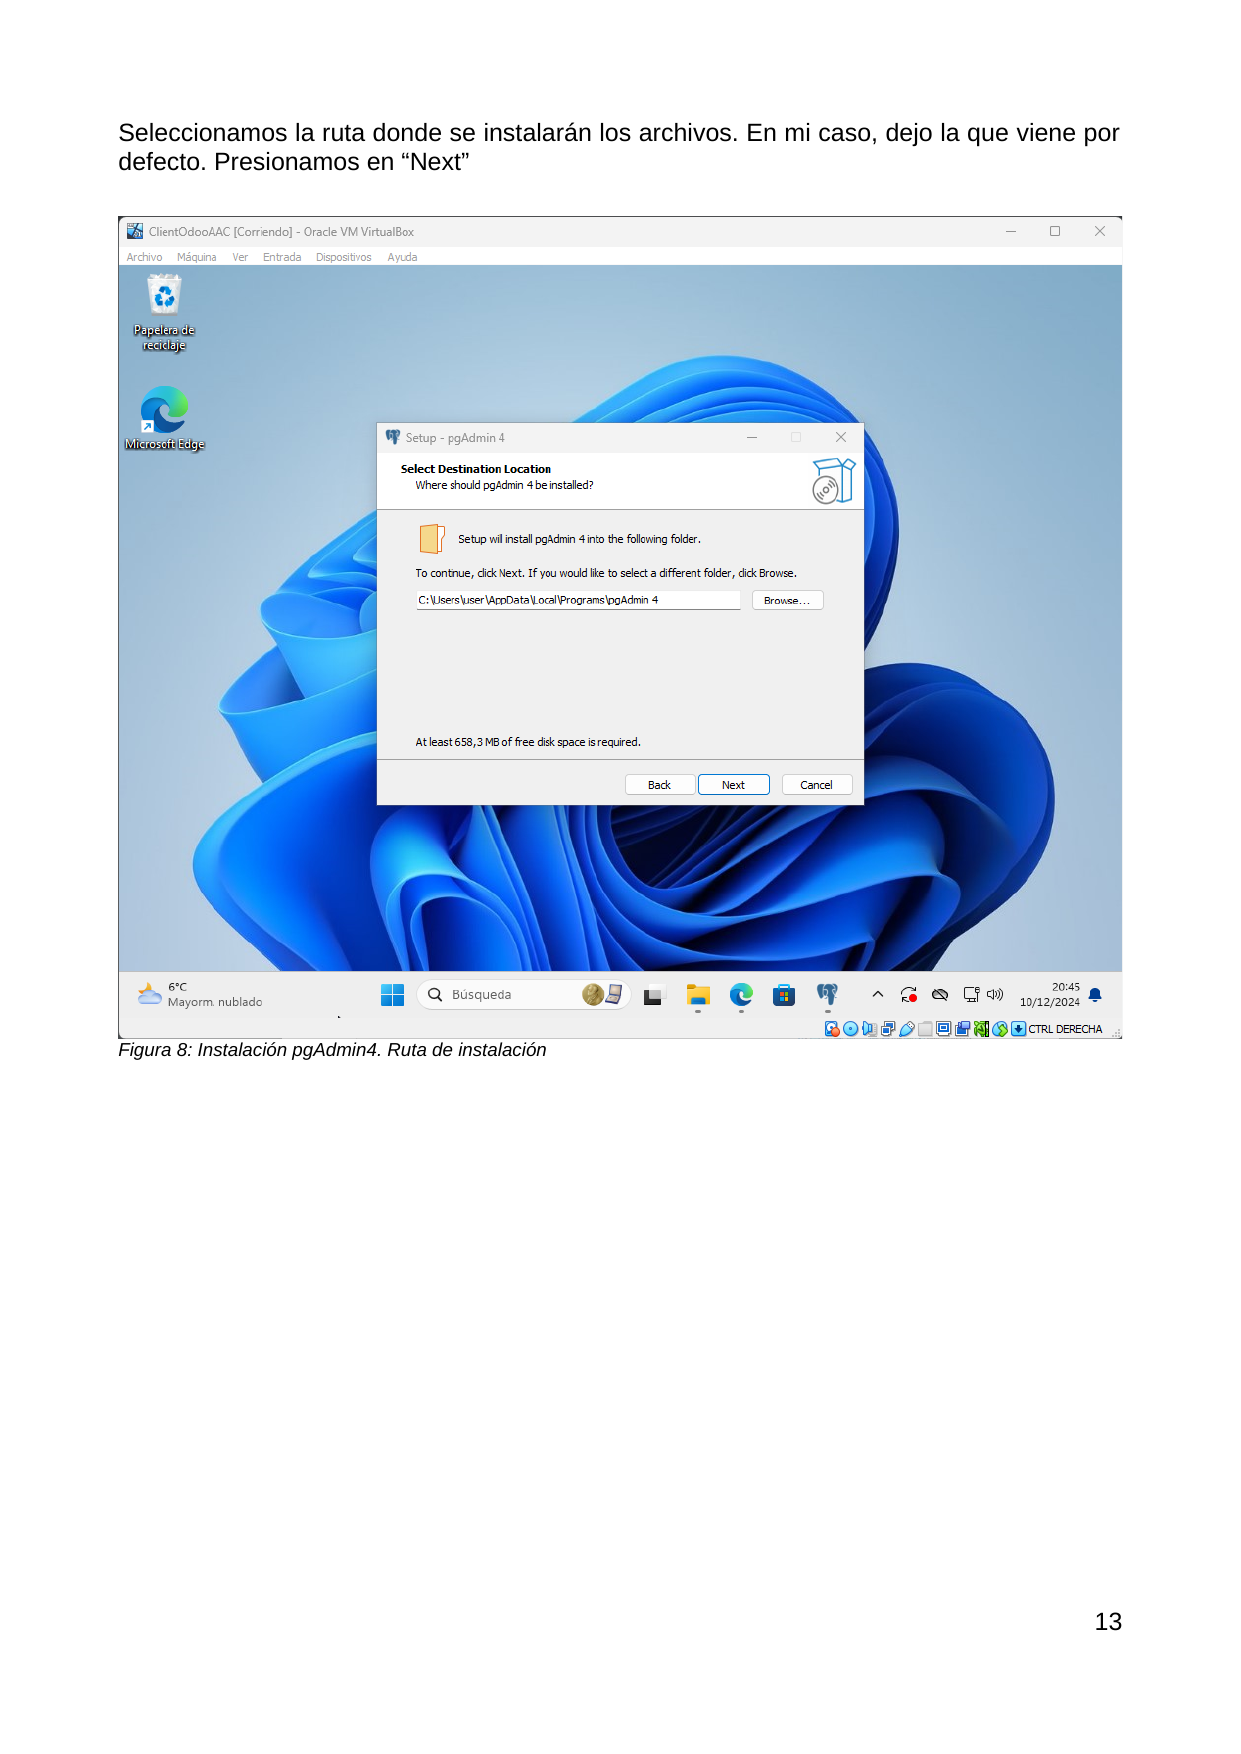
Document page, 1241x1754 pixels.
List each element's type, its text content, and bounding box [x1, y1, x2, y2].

text Seleccionamos la ruta donde se instalarán los archivos. En mi caso, dejo la que viene por defecto. Presionamos en “Next” [118, 118, 1122, 176]
text Figura 8: Instalación pgAdmin4. Ruta de instalación [118, 1039, 1122, 1060]
picture [118, 216, 1123, 1039]
